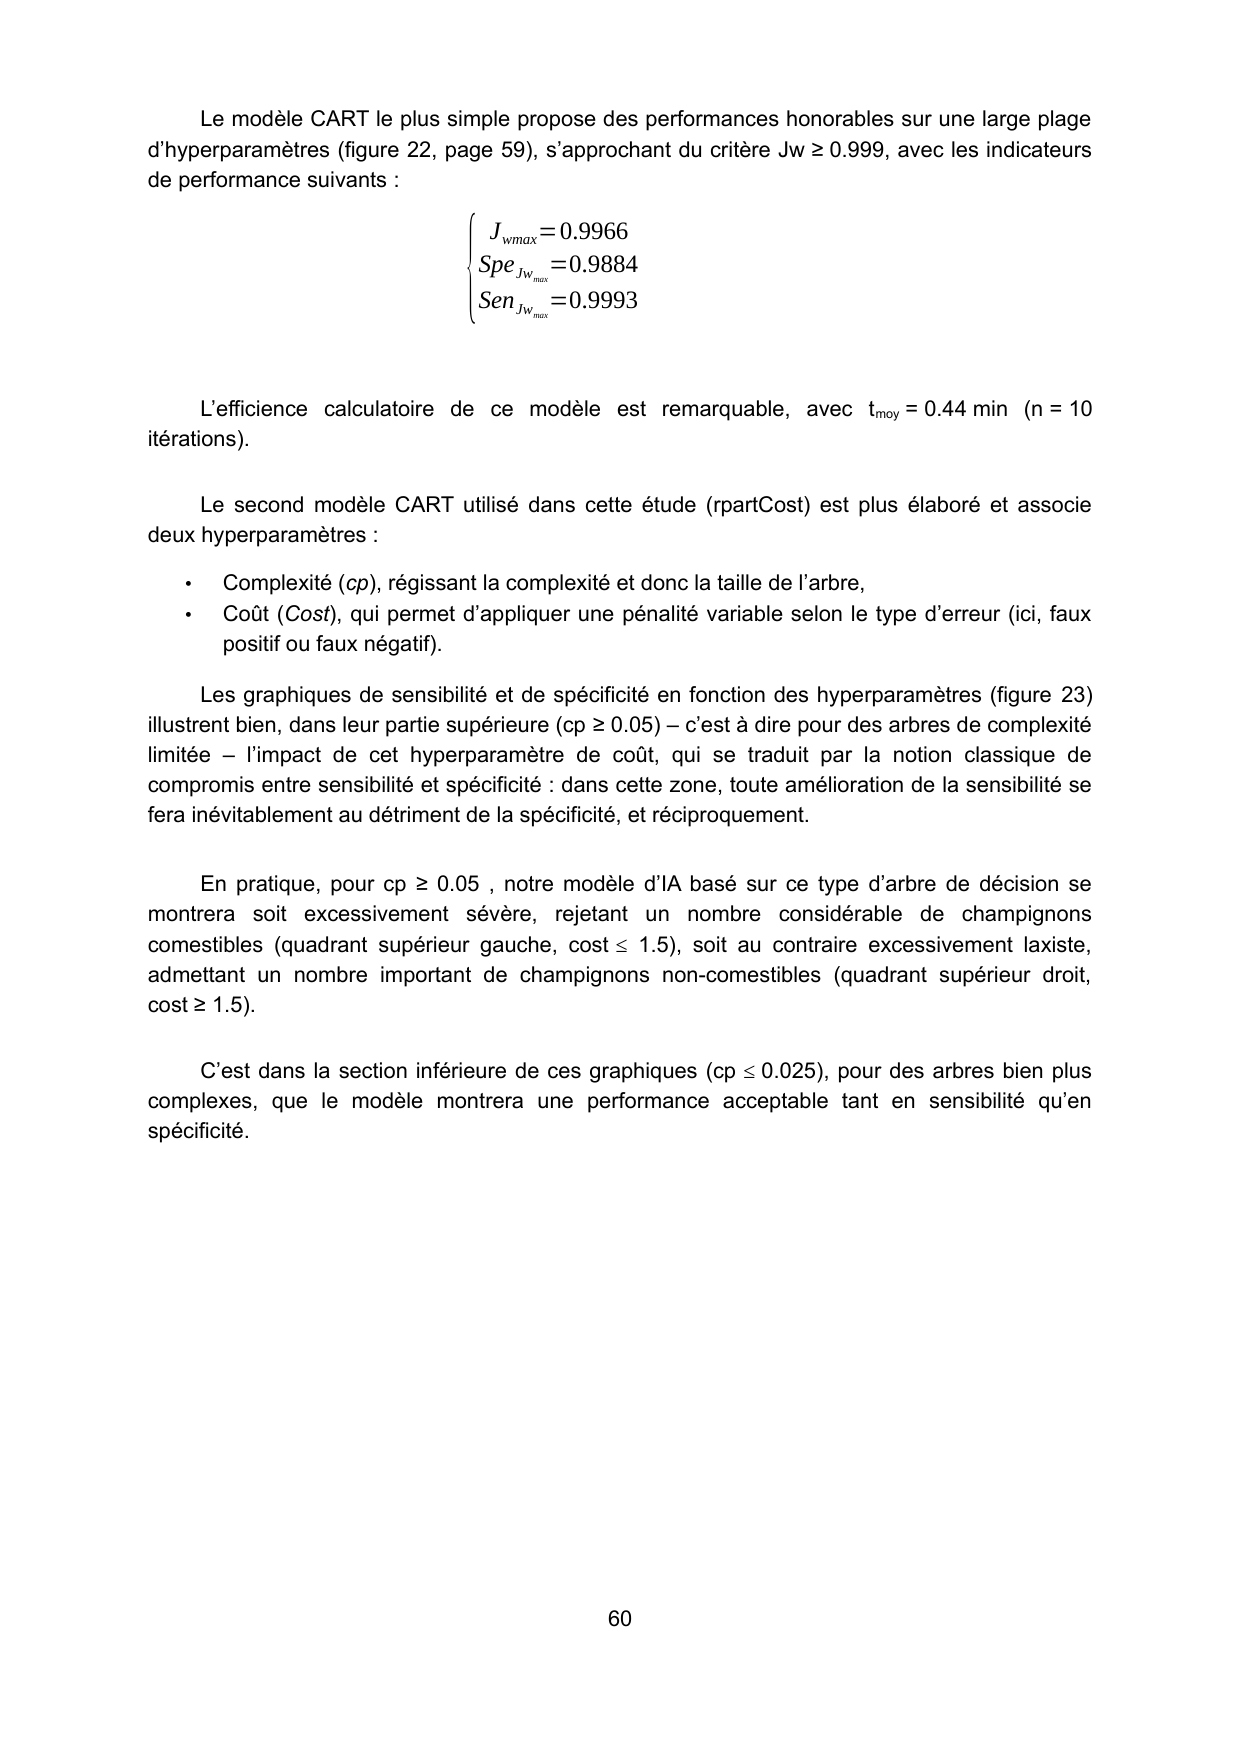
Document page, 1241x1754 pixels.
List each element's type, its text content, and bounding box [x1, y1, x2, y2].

list Complexité (cp), régissant la complexité et donc la taille de l’arbre, [185, 570, 1093, 595]
text C’est dans la section inférieure de ces graphiques (cp ≤ 0.025), pour des arbres bien plus complexes, que le modèle montrera une performance acceptable tant en sensibilité qu’en spécificité. [148, 1058, 1093, 1144]
text Les graphiques de sensibilité et de spécificité en fonction des hyperparamètres (figure 23) illustrent bien, dans leur partie supérieure (cp ≥ 0.05) – c’est à dire pour des arbres de complexité limitée – l’impact de cet hyperparamètre de coût, qui se traduit par la notion classique de compromis entre sensibilité et spécificité : dans cette zone, toute amélioration de la sensibilité se fera inévitablement au détriment de la spécificité, et réciproquement. [148, 682, 1093, 828]
list Coût (Cost), qui permet d’appliquer une pénalité variable selon le type d’erreur (ici, faux positif ou faux négatif). [185, 600, 1093, 656]
text Le modèle CART le plus simple propose des performances honorables sur une large plage d’hyperparamètres (figure 22, page 58), s’approchant du critère Jw ≥ 0.999, avec les indicateurs de performance suivants : [148, 106, 1093, 192]
text Le second modèle CART utilisé dans cette étude (rpartCost) est plus élaboré et associe deux hyperparamètres : [148, 492, 1093, 547]
text En pratique, pour cp ≥ 0.05 , notre modèle d’IA basé sur ce type d’arbre de décision se montrera soit excessivement sévère, rejetant un nombre considérable de champignons comestibles (quadrant supérieur gauche, cost ≤ 1.5), soit au contraire excessivement laxiste, admettant un nombre important de champignons non-comestibles (quadrant supérieur droit, cost ≥ 1.5). [148, 871, 1093, 1017]
text L’efficience calculatoire de ce modèle est remarquable, avec tmoy = 0.44 min (n = 10 itérations). [148, 396, 1093, 451]
